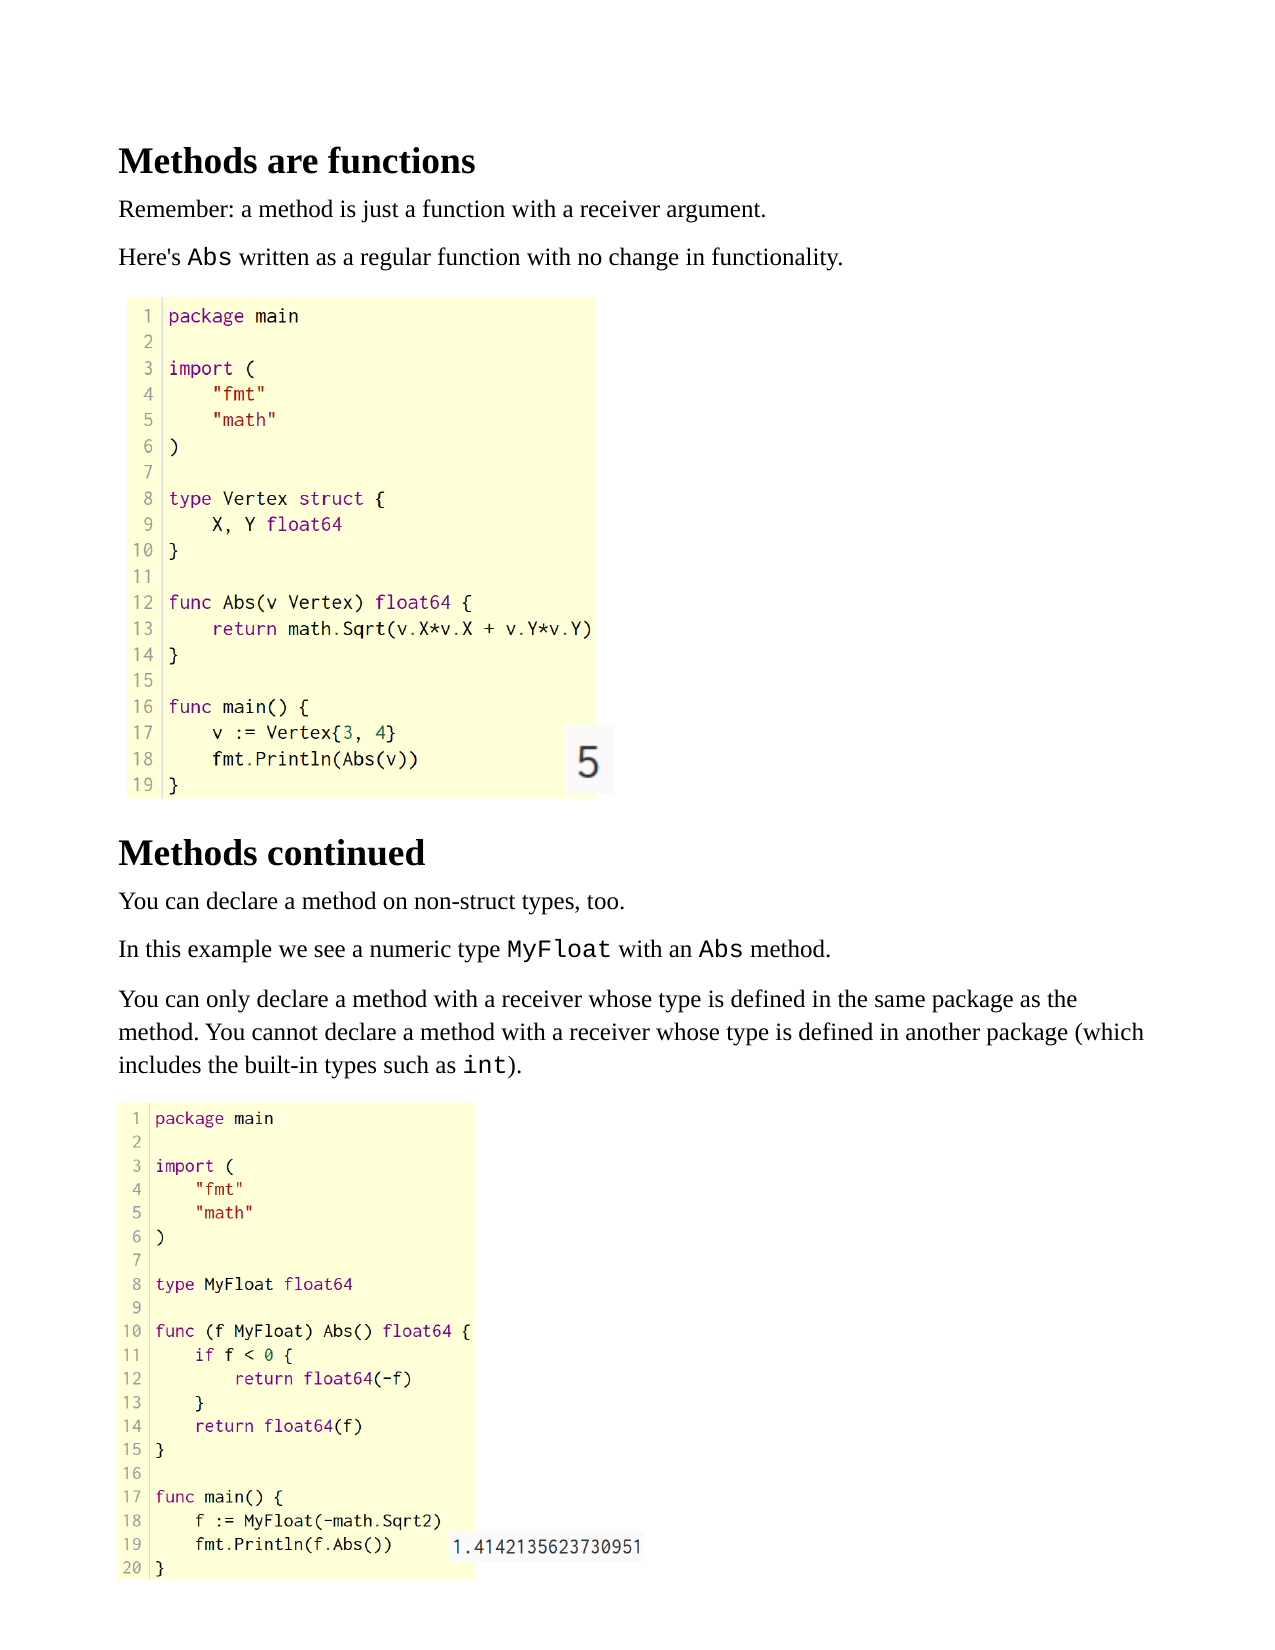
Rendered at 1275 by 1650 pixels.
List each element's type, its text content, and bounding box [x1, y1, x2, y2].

text You can declare a method on non-struct types, too. [118, 886, 1157, 915]
text In this example we see a numeric type MyFloat with an Abs method. [118, 934, 1157, 964]
text Remember: a method is just a function with a receiver argument. [118, 194, 1157, 223]
subtitle Methods continued [118, 831, 1157, 874]
subtitle Methods are functions [118, 139, 1157, 182]
text You can only declare a method with a receiver whose type is defined in the same package as the method. You cannot declare a method with a receiver whose type is defined in another package (which includes the built-in types such as int). [118, 984, 1157, 1081]
picture [116, 1103, 644, 1580]
picture [126, 297, 614, 799]
text Here's Abs written as a regular function with no change in functionality. [118, 242, 1157, 273]
